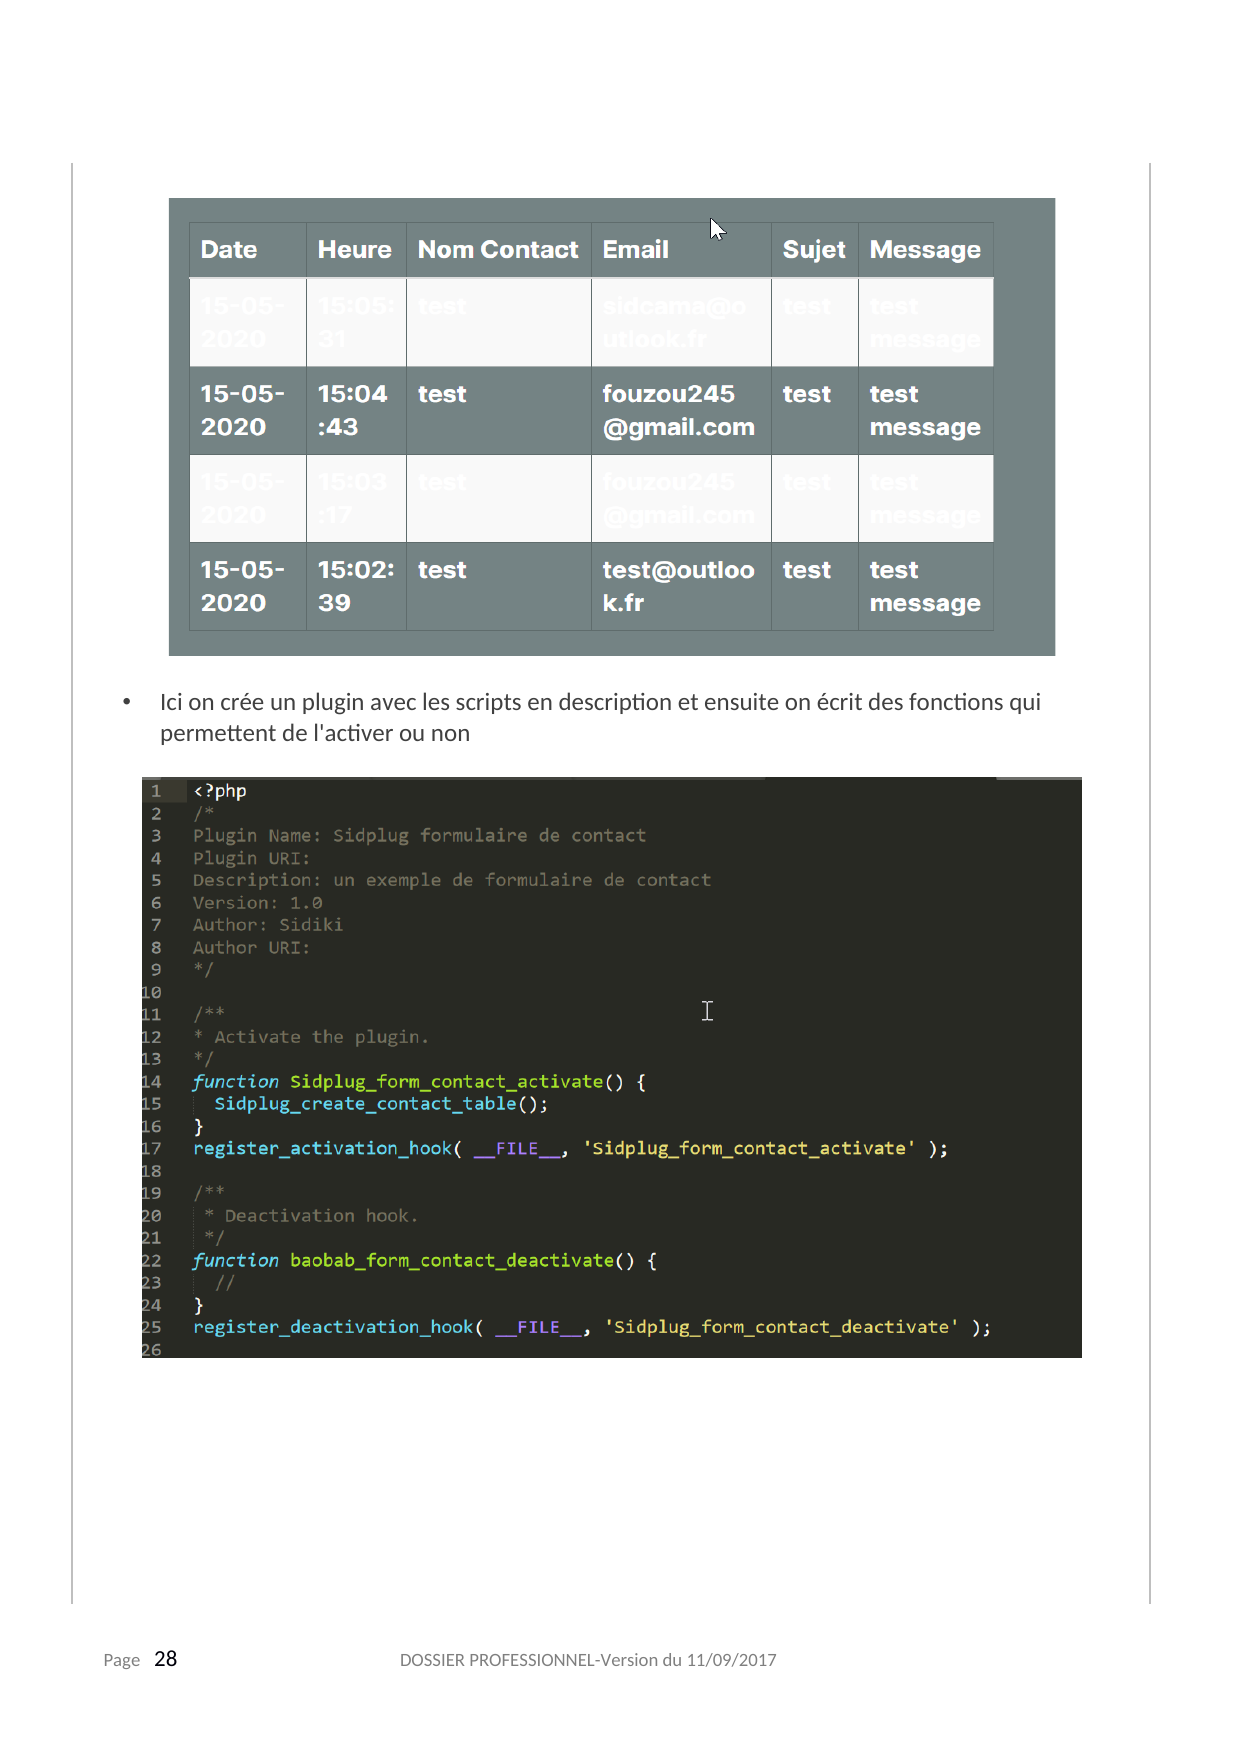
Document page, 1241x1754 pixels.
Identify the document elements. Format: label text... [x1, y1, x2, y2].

table_cell Sur wordpress on devait créer un plugin fonctionnel et pour cela on a décidé de faire un plugin qui comportait l'envoi de mail, voici sa forme côté front-end qui a l'apparence d'un formulaire. Ici on crée un plugin avec les scripts en description et ensuite on écrit des fonctions qui permettent de l'activer ou non Ici on écrit une fonction où l'on va écrire du code HTML pour la forme du formulaire contact Cette fonction sert à assainir le champ de texte par rapport aux données que l'utilisateur va entrer et la fonction deliver_mail va servir à l'envoi de mail après l'insertion des données. [73, 163, 1149, 1604]
picture [142, 777, 1082, 1358]
picture [168, 198, 1056, 656]
